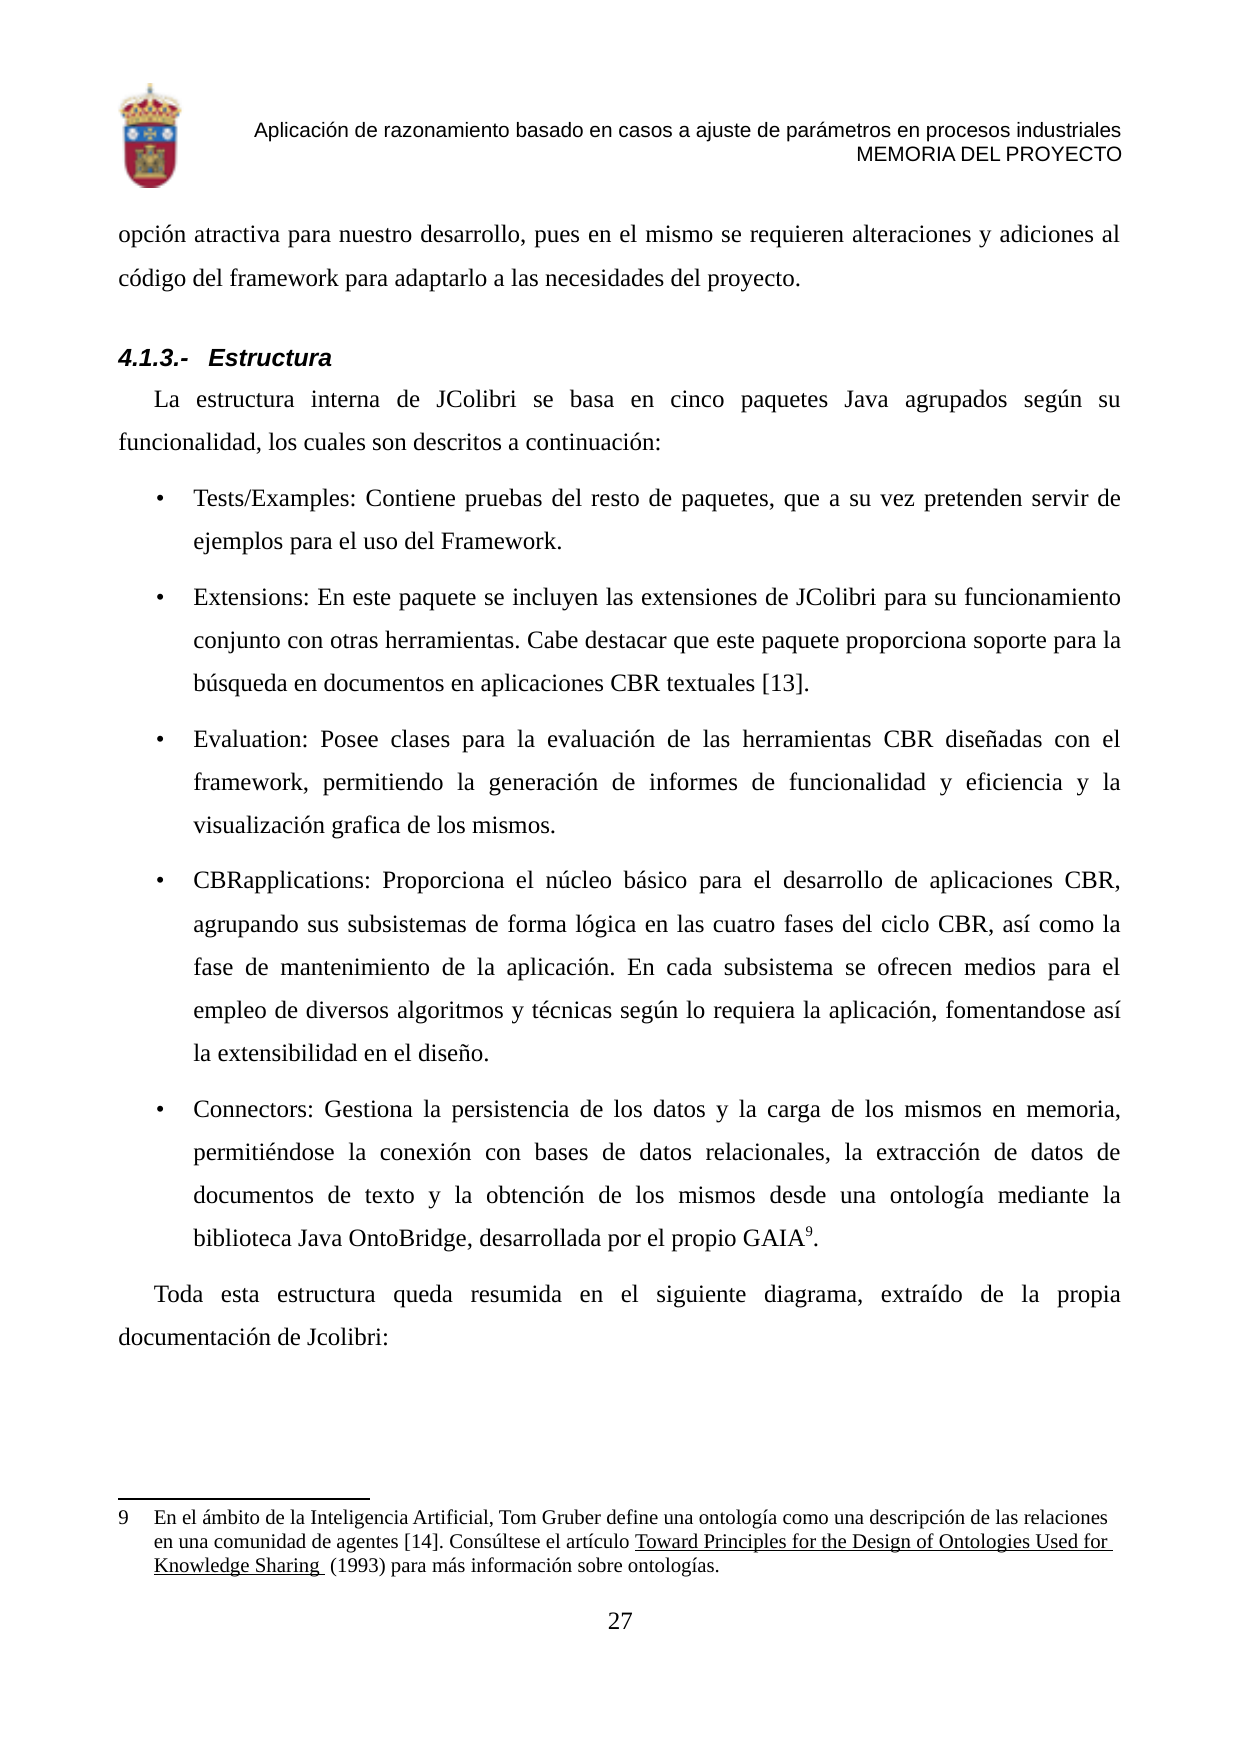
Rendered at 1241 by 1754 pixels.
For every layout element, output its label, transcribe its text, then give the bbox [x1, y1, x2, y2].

list CBRapplications: Proporciona el núcleo básico para el desarrollo de aplicaciones CBR, agrupando sus subsistemas de forma lógica en las cuatro fases del ciclo CBR, así como la fase de mantenimiento de la aplicación. En cada subsistema se ofrecen medios para el empleo de diversos algoritmos y técnicas según lo requiera la aplicación, fomentandose así la extensibilidad en el diseño. [156, 866, 1122, 1067]
text Toda esta estructura queda resumida en el siguiente diagrama, extraído de la propia documentación de Jcolibri: [118, 1279, 1122, 1351]
subtitle Estructura [118, 343, 1122, 372]
list En el ámbito de la Inteligencia Artificial, Tom Gruber define una ontología como una descripción de las relaciones en una comunidad de agentes [14]. Consúltese el artículo Toward Principles for the Design of Ontologies Used for Knowledge Sharing (1993) para más información sobre ontologías. [118, 1505, 1122, 1577]
list Connectors: Gestiona la persistencia de los datos y la carga de los mismos en memoria, permitiéndose la conexión con bases de datos relacionales, la extracción de datos de documentos de texto y la obtención de los mismos desde una ontología mediante la biblioteca Java OntoBridge, desarrollada por el propio GAIA. [156, 1094, 1122, 1252]
picture [117, 83, 184, 188]
text La estructura interna de JColibri se basa en cinco paquetes Java agrupados según su funcionalidad, los cuales son descritos a continuación: [118, 384, 1122, 456]
text opción atractiva para nuestro desarrollo, pues en el mismo se requieren alteraciones y adiciones al código del framework para adaptarlo a las necesidades del proyecto. [118, 219, 1122, 291]
list Evaluation: Posee clases para la evaluación de las herramientas CBR diseñadas con el framework, permitiendo la generación de informes de funcionalidad y eficiencia y la visualización grafica de los mismos. [156, 724, 1122, 839]
list Tests/Examples: Contiene pruebas del resto de paquetes, que a su vez pretenden servir de ejemplos para el uso del Framework. [156, 483, 1122, 555]
list Extensions: En este paquete se incluyen las extensiones de JColibri para su funcionamiento conjunto con otras herramientas. Cabe destacar que este paquete proporciona soporte para la búsqueda en documentos en aplicaciones CBR textuales [13]. [156, 582, 1122, 697]
